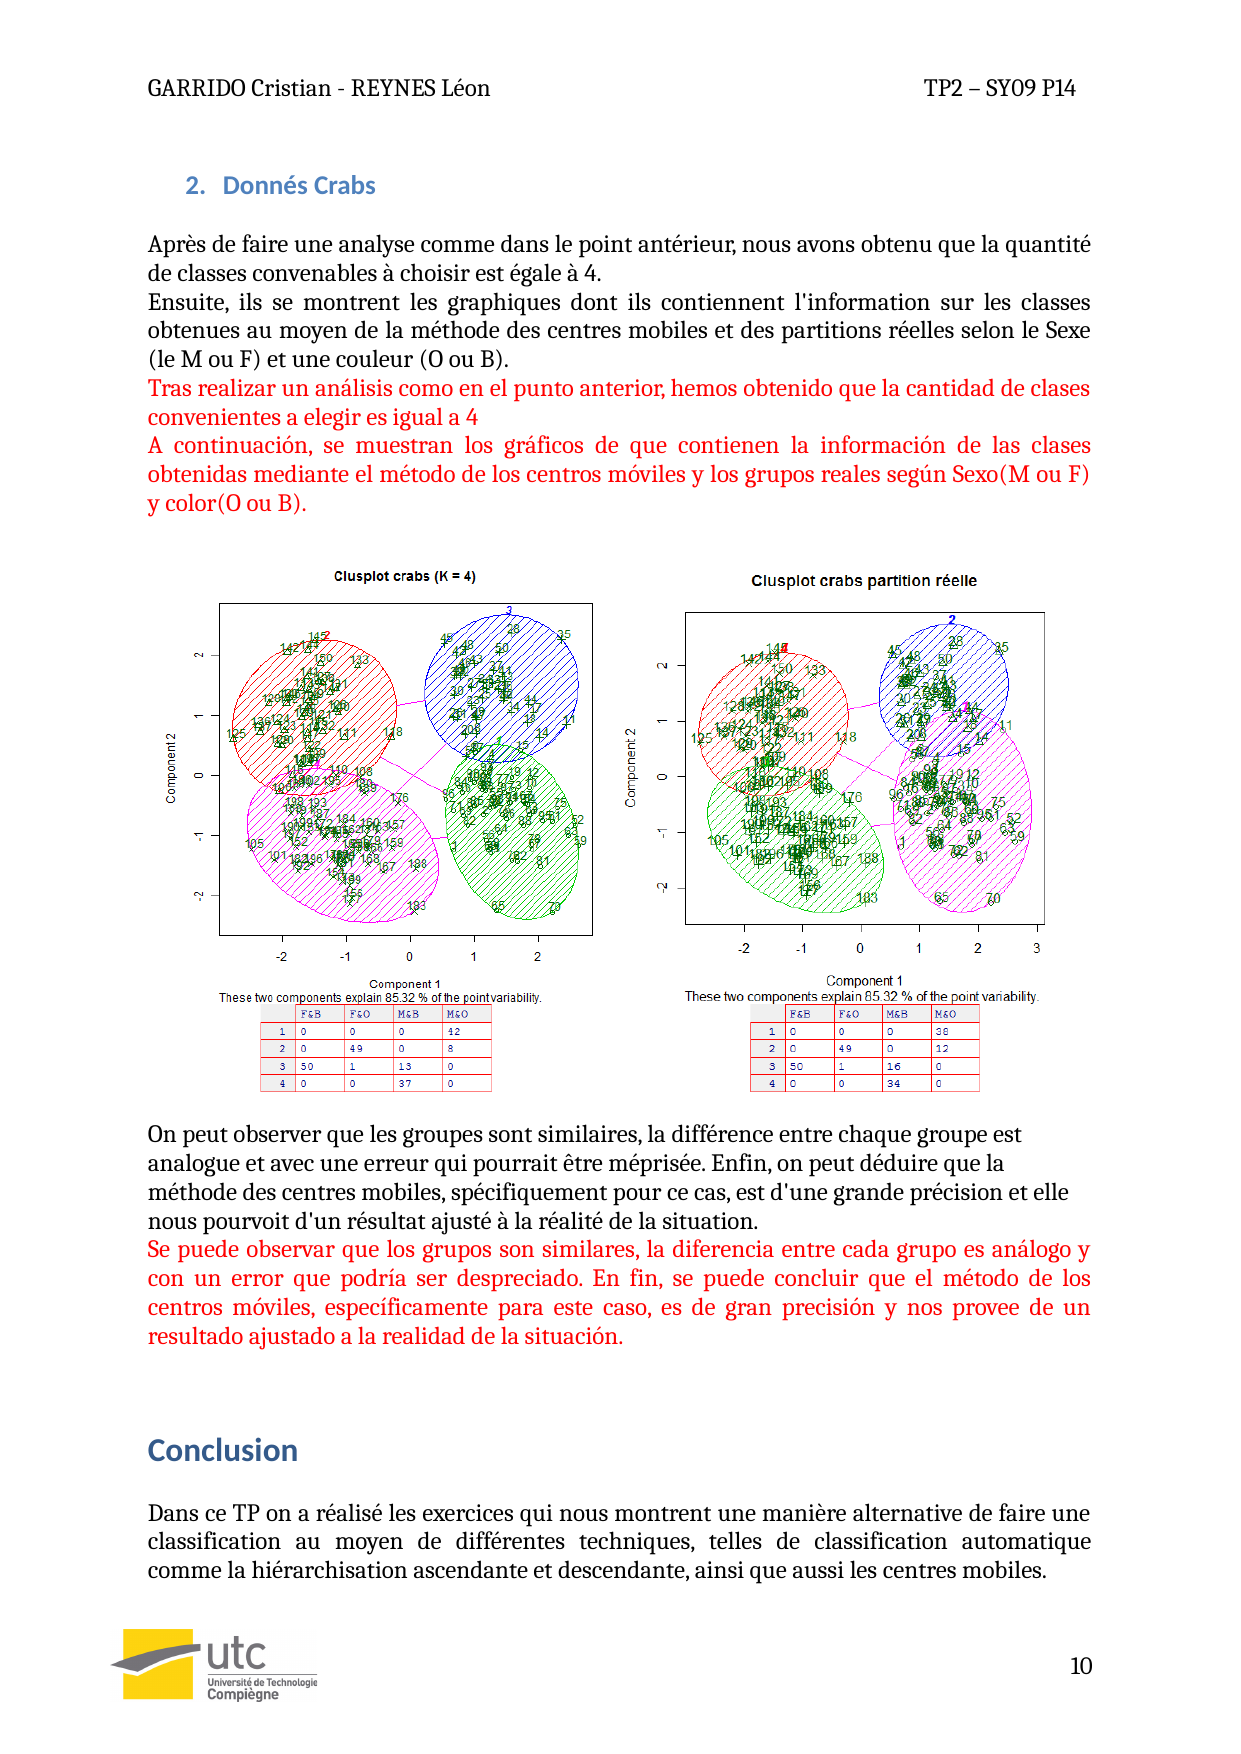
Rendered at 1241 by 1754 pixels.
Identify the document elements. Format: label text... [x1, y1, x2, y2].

picture [162, 546, 1078, 1092]
subtitle Conclusion [148, 1429, 1093, 1470]
subtitle Donnés Crabs [185, 168, 1093, 201]
text Ensuite, ils se montrent les graphiques dont ils contiennent l'information sur les classes obtenues au moyen de la méthode des centres mobiles et des partitions réelles selon le Sexe (le M ou F) et une couleur (O ou B). [148, 288, 1093, 374]
picture [110, 1629, 318, 1702]
text Se puede observar que los grupos son similares, la diferencia entre cada grupo es análogo y con un error que podría ser despreciado. En fin, se puede concluir que el método de los centros móviles, específicamente para este caso, es de gran precisión y nos provee de un resultado ajustado a la realidad de la situación. [148, 1235, 1093, 1350]
text Tras realizar un análisis como en el punto anterior, hemos obtenido que la cantidad de clases convenientes a elegir es igual a 4 [148, 374, 1093, 431]
text Après de faire une analyse comme dans le point antérieur, nous avons obtenu que la quantité de classes convenables à choisir est égale à 4. [148, 230, 1093, 288]
text Dans ce TP on a réalisé les exercices qui nous montrent une manière alternative de faire une classification au moyen de différentes techniques, telles de classification automatique comme la hiérarchisation ascendante et descendante, ainsi que aussi les centres mobiles. [148, 1498, 1093, 1585]
text On peut observer que les groupes sont similaires, la différence entre chaque groupe est analogue et avec une erreur qui pourrait être méprisée. Enfin, on peut déduire que la méthode des centres mobiles, spécifiquement pour ce cas, est d'une grande précision et elle nous pourvoit d'un résultat ajusté à la réalité de la situation. [148, 1120, 1093, 1235]
text A continuación, se muestran los gráficos de que contienen la información de las clases obtenidas mediante el método de los centros móviles y los grupos reales según Sexo(M ou F) y color(O ou B). [148, 431, 1093, 518]
